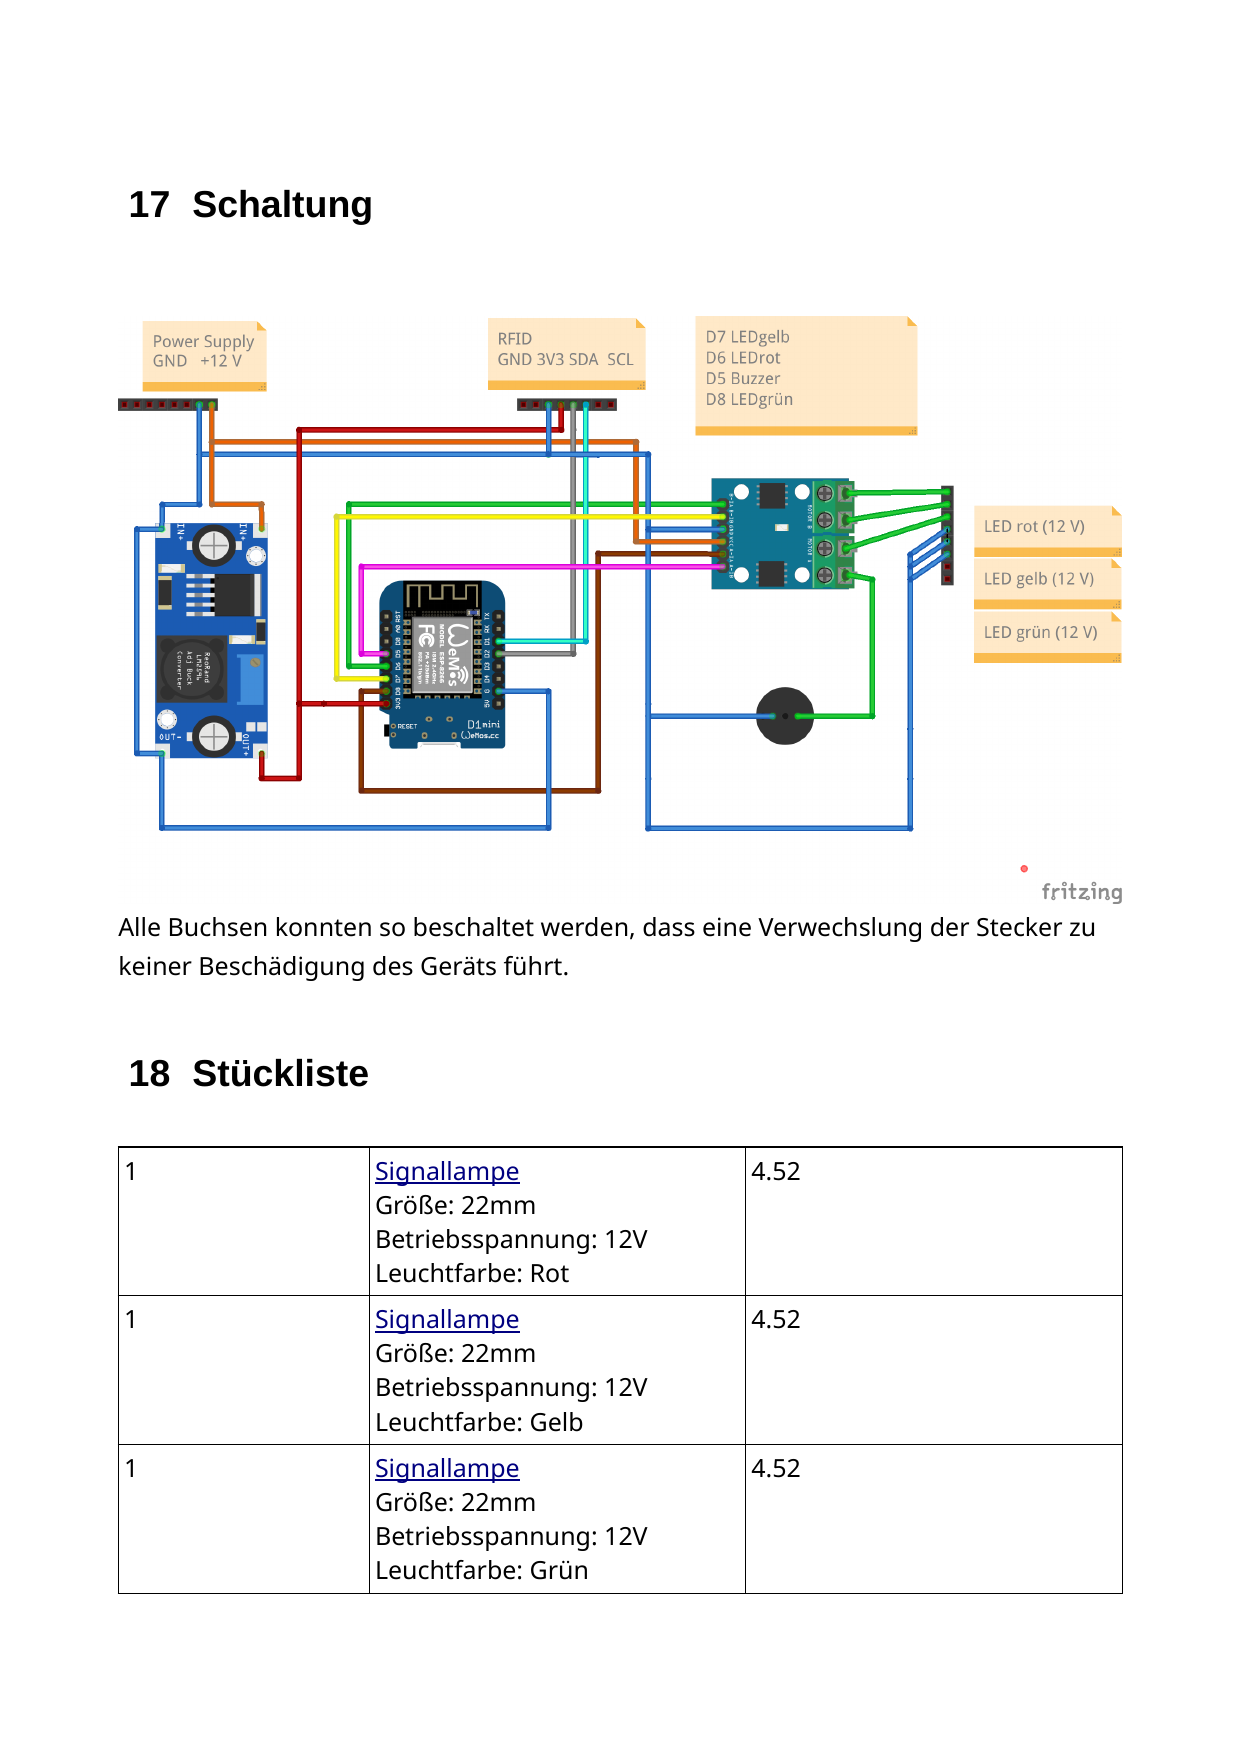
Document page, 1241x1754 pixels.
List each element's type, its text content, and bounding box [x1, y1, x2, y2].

picture [118, 316, 1123, 904]
table_cell 4.52 [746, 1296, 1122, 1444]
table_cell 4.52 [746, 1445, 1122, 1593]
table_header Signallampe Größe: 22mm Betriebsspannung: 12V Leuchtfarbe: Rot [370, 1148, 745, 1295]
subtitle Schaltung [118, 182, 1122, 225]
table_header 1 [119, 1148, 369, 1295]
table_cell 1 [119, 1296, 369, 1444]
text Alle Buchsen konnten so beschaltet werden, dass eine Verwechslung der Stecker zu keiner Beschädigung des Geräts führt. [118, 904, 1122, 982]
table_header 4.52 [746, 1148, 1122, 1295]
table_cell Signallampe Größe: 22mm Betriebsspannung: 12V Leuchtfarbe: Gelb [370, 1296, 745, 1444]
subtitle Stückliste [118, 1052, 1122, 1095]
table_cell 1 [119, 1445, 369, 1593]
table_cell Signallampe Größe: 22mm Betriebsspannung: 12V Leuchtfarbe: Grün [370, 1445, 745, 1593]
